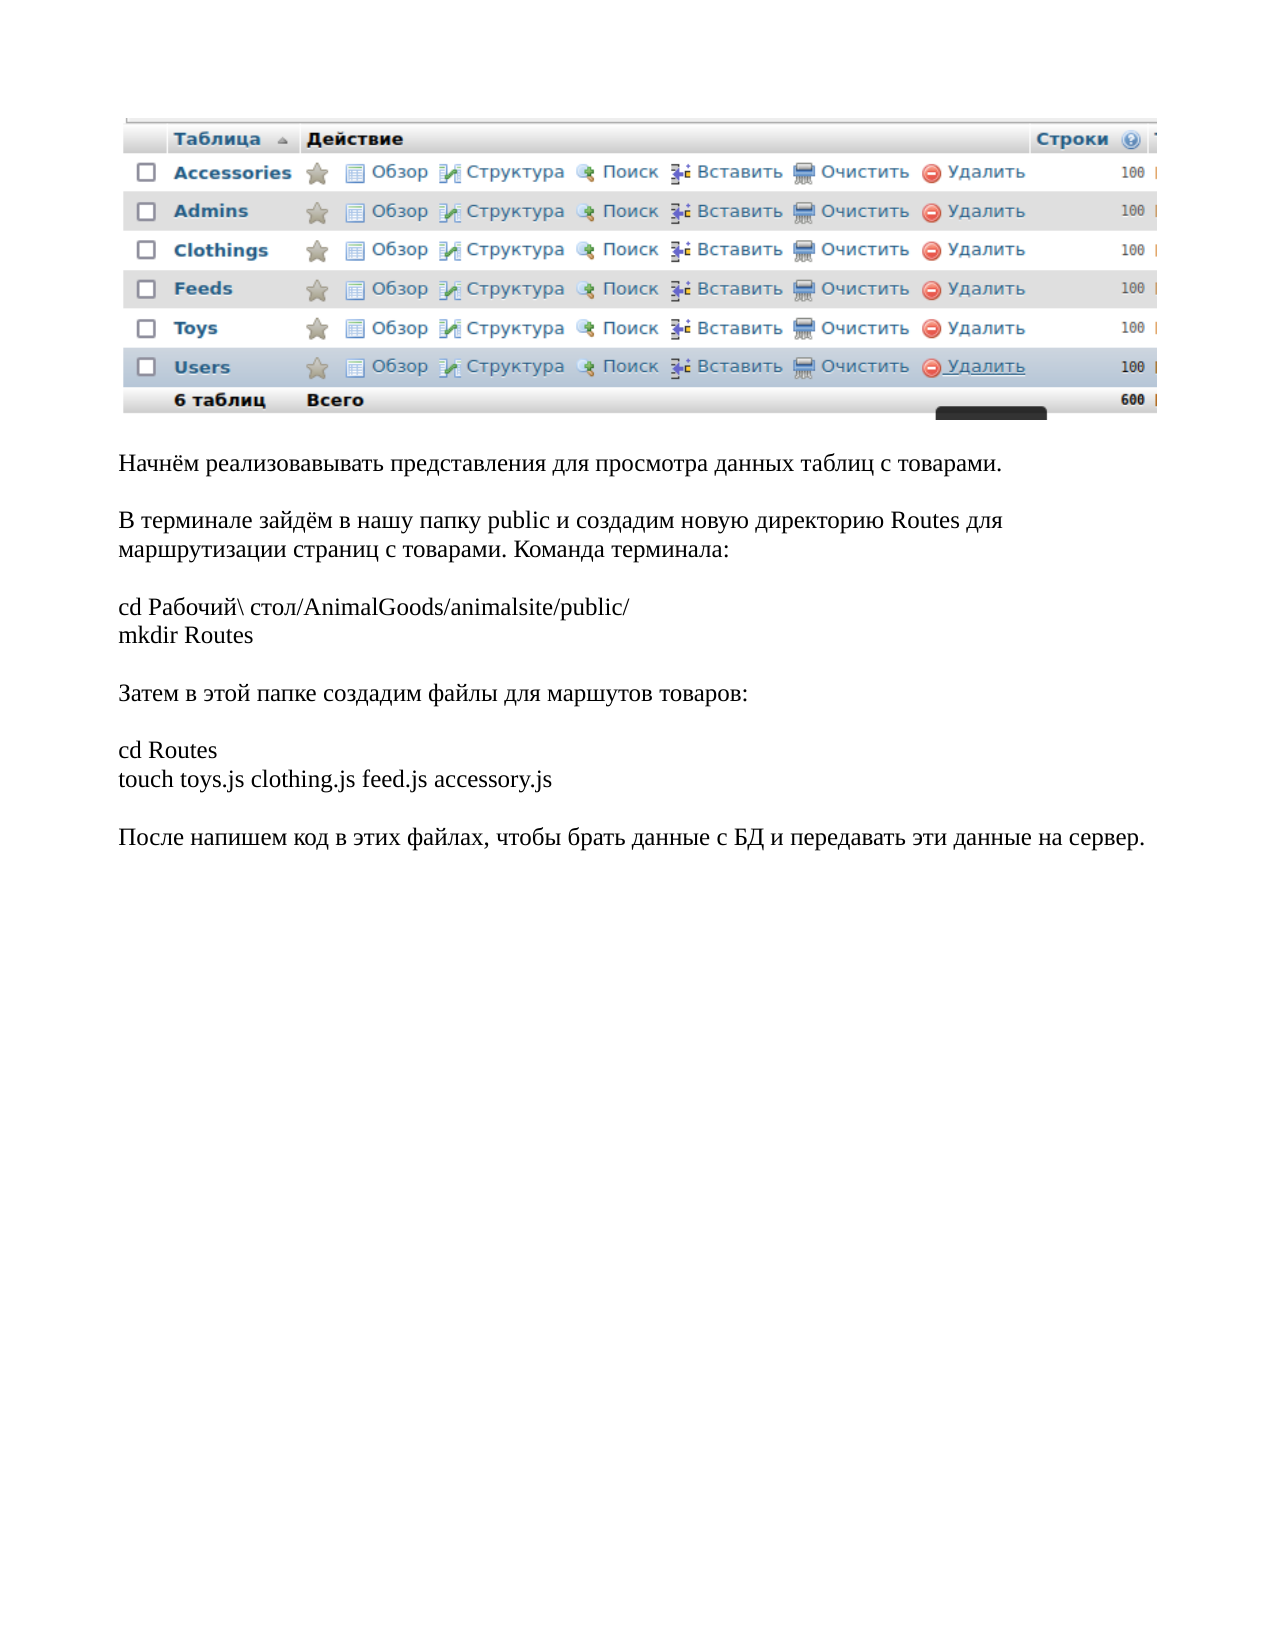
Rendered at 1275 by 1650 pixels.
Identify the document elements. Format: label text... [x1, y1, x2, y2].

text touch toys.js clothing.js feed.js accessory.js [118, 764, 1157, 793]
text cd Routes [118, 735, 1157, 764]
picture [118, 118, 1157, 420]
text После напишем код в этих файлах, чтобы брать данные с БД и передавать эти данные на сервер. [118, 822, 1157, 850]
text Затем в этой папке создадим файлы для маршутов товаров: [118, 678, 1157, 707]
text В терминале зайдём в нашу папку public и создадим новую директорию Routes для маршрутизации страниц с товарами. Команда терминала: [118, 505, 1157, 563]
text cd Рабочий\ стол/AnimalGoods/animalsite/public/ [118, 592, 1157, 620]
text mkdir Routes [118, 620, 1157, 649]
text Начнём реализовавывать представления для просмотра данных таблиц с товарами. [118, 448, 1157, 477]
